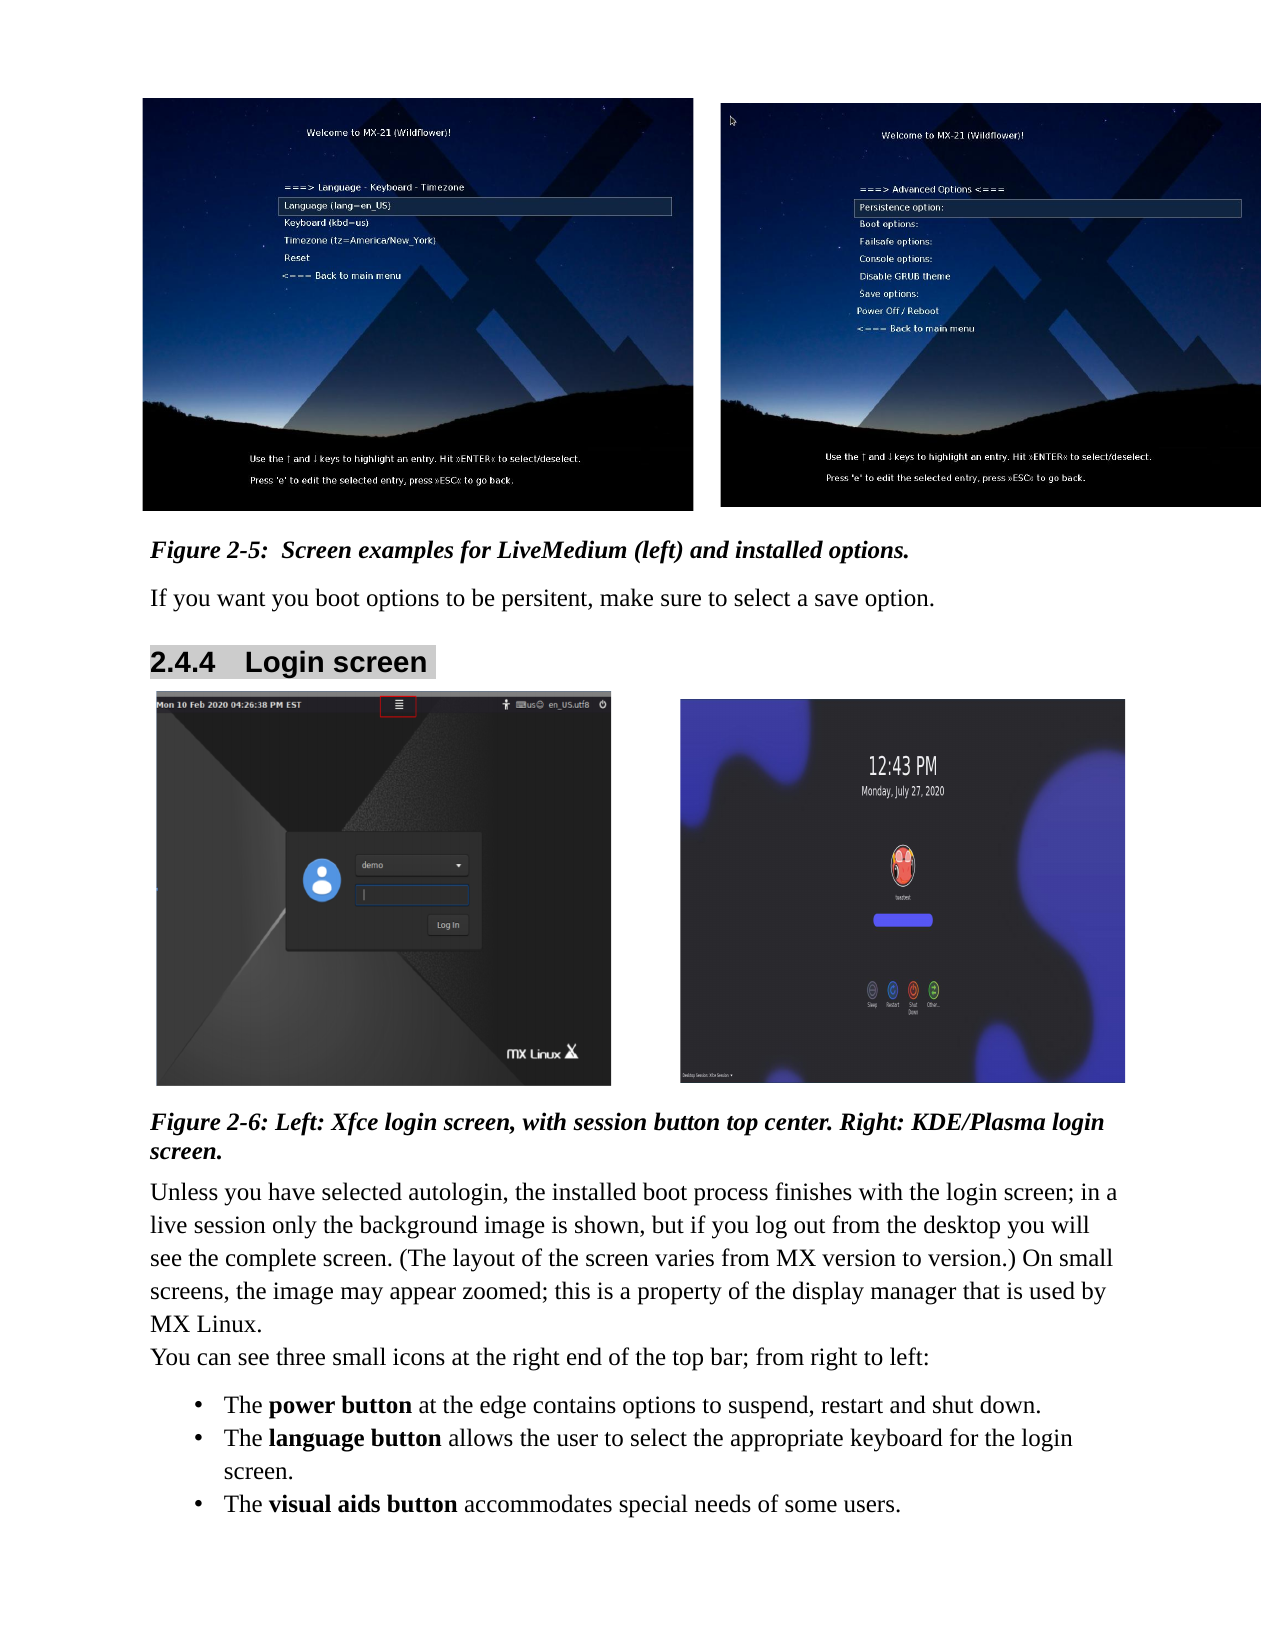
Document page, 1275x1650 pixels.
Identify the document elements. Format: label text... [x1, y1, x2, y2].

text Figure 2-6: Left: Xfce login screen, with session button top center. Right: KDE/Plasma login screen. [150, 1107, 1125, 1165]
list The power button at the edge contains options to suspend, restart and shut down. [194, 1390, 1125, 1419]
picture [680, 699, 1125, 1083]
text Unless you have selected autologin, the installed boot process finishes with the login screen; in a live session only the background image is shown, but if you log out from the desktop you will see the complete screen. (The layout of the screen varies from MX version to version.) On small screens, the image may appear zoomed; this is a property of the display manager that is used by MX Linux. [150, 1177, 1125, 1338]
picture [156, 691, 612, 1086]
picture [142, 98, 694, 511]
subtitle 2.4.4 Login screen [436, 645, 1125, 679]
text If you want you boot options to be persitent, make sure to select a save option. [150, 583, 1125, 611]
list The language button allows the user to select the appropriate keyboard for the login screen. [194, 1423, 1125, 1485]
text Figure 2-5: Screen examples for LiveMedium (left) and installed options. [150, 535, 1125, 564]
picture [720, 103, 1261, 507]
text You can see three small icons at the right end of the top bar; from right to left: [150, 1342, 1125, 1371]
list The visual aids button accommodates special needs of some users. [194, 1489, 1125, 1518]
